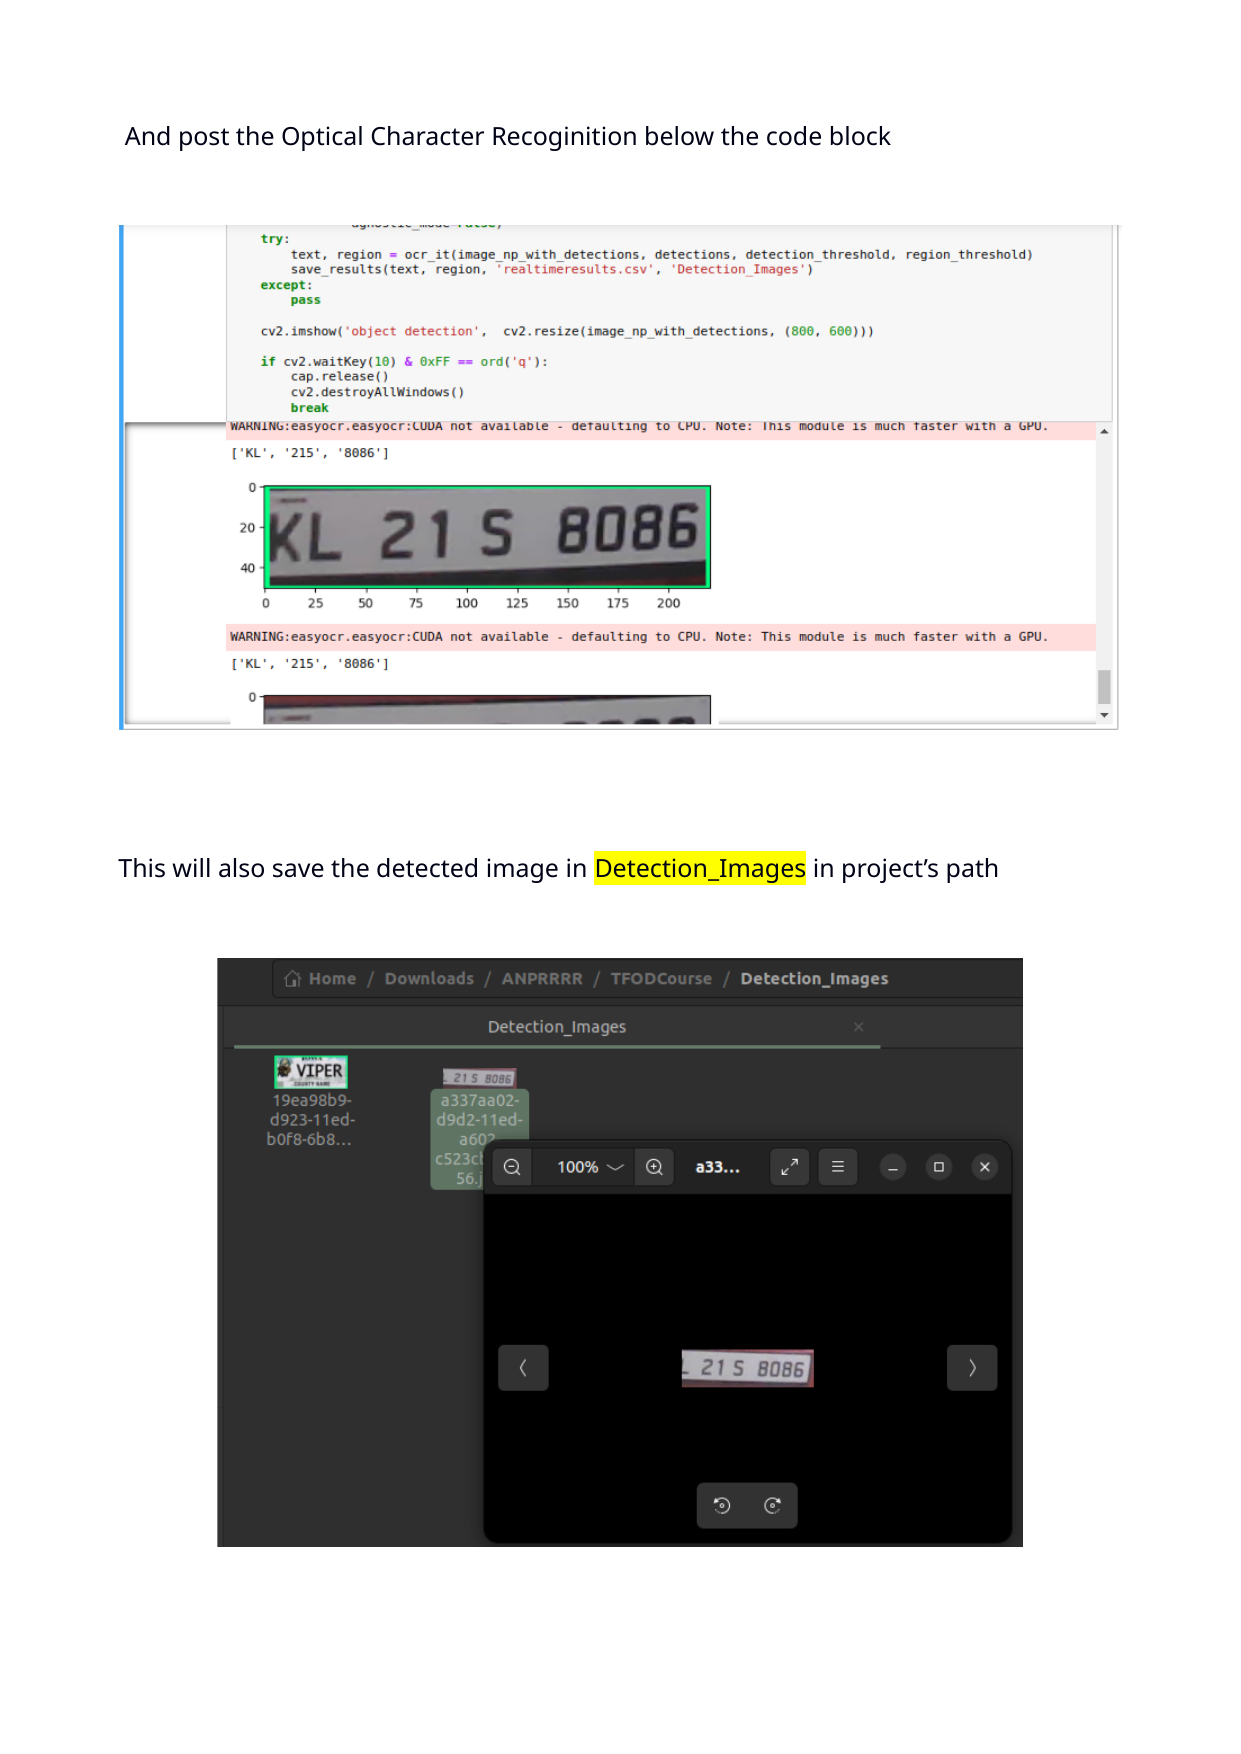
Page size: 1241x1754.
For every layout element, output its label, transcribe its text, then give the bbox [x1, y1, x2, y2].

picture [118, 225, 1123, 739]
text And post the Optical Character Recoginition below the code block [118, 118, 1122, 152]
picture [217, 958, 1023, 1547]
text This will also save the detected image in Detection_Images in project’s path [118, 851, 1122, 885]
